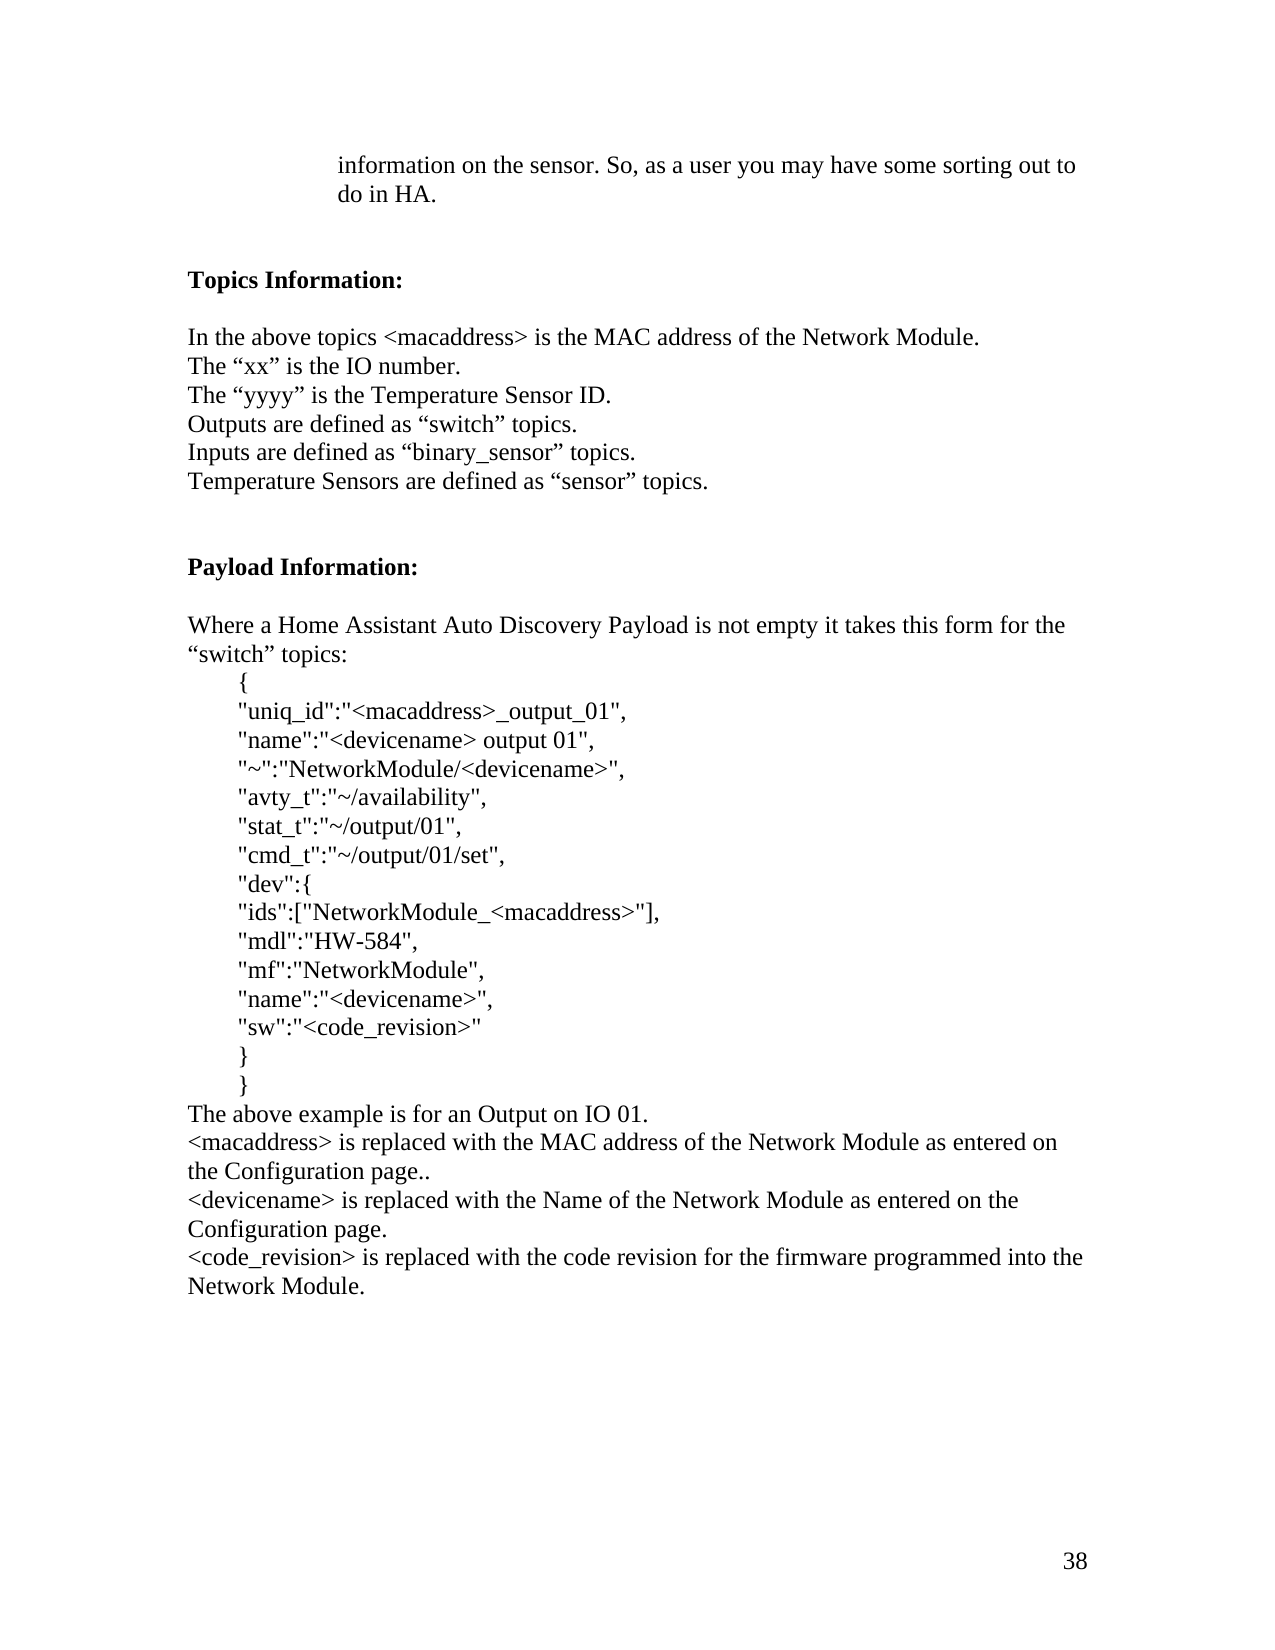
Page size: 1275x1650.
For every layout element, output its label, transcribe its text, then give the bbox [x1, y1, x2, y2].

text The above example is for an Output on IO 01. [187, 1099, 1087, 1127]
text "ids":["NetworkModule_<macaddress>"], [187, 897, 1087, 926]
text "dev":{ [187, 869, 1087, 897]
text "avty_t":"~/availability", [187, 782, 1087, 811]
text Payload Information: [187, 552, 1087, 581]
text Topics Information: [187, 265, 1087, 294]
text "~":"NetworkModule/<devicename>", [187, 754, 1087, 782]
text "stat_t":"~/output/01", [187, 811, 1087, 840]
text "mdl":"HW-584", [187, 926, 1087, 955]
text "mf":"NetworkModule", [187, 955, 1087, 984]
text <code_revision> is replaced with the code revision for the firmware programmed into the Network Module. [187, 1242, 1087, 1300]
text <macaddress> is replaced with the MAC address of the Network Module as entered on the Configuration page.. [187, 1127, 1087, 1185]
text { [187, 667, 1087, 696]
text "sw":"<code_revision>" [187, 1012, 1087, 1041]
text Outputs are defined as “switch” topics. [187, 409, 1087, 437]
text The “yyyy” is the Temperature Sensor ID. [187, 380, 1087, 409]
text The “xx” is the IO number. [187, 351, 1087, 380]
text Temperature Sensors are defined as “sensor” topics. [187, 466, 1087, 495]
text "cmd_t":"~/output/01/set", [187, 840, 1087, 869]
text information on the sensor. So, as a user you may have some sorting out to do in HA. [337, 150, 1087, 207]
text "uniq_id":"<macaddress>_output_01", [187, 696, 1087, 725]
text "name":"<devicename> output 01", [187, 725, 1087, 754]
text Where a Home Assistant Auto Discovery Payload is not empty it takes this form for the “switch” topics: [187, 610, 1087, 667]
text In the above topics <macaddress> is the MAC address of the Network Module. [187, 322, 1087, 351]
text Inputs are defined as “binary_sensor” topics. [187, 437, 1087, 466]
text } [187, 1041, 1087, 1070]
text "name":"<devicename>", [187, 984, 1087, 1012]
text } [187, 1070, 1087, 1099]
text <devicename> is replaced with the Name of the Network Module as entered on the Configuration page. [187, 1185, 1087, 1242]
